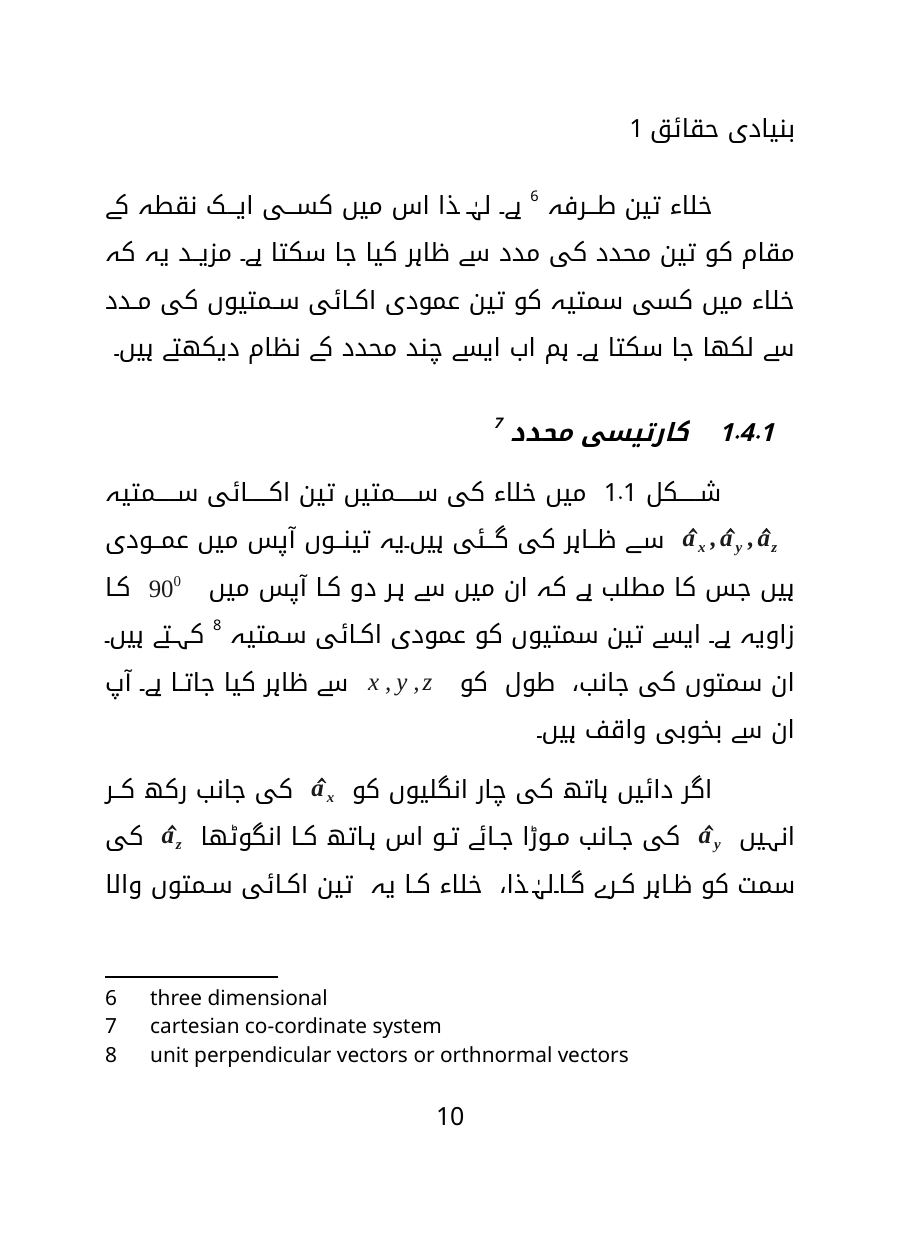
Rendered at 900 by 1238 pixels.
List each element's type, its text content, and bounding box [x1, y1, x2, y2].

text three dimensional [105, 983, 795, 1012]
text اگر دائیں ہاتھ کی چار انگلیوں کوکی جانب رکھ کر انہیںکی جانب موڑا جائے تو اس ہاتھ کا انگوٹھاکی سمت کو ظاہر کرے گا۔لہٰذا، خلاء کا یہ تین اکائی سمتوں والا نظام ایک دائیں ہاتھ کا نظام ہے۔ [105, 766, 795, 908]
text unit perpendicular vectors or orthnormal vectors [105, 1040, 795, 1068]
list cartesian co-cordinate system [105, 1012, 795, 1040]
text شکل 1.1 میں خلاء کی سمتیں تین اکائی سمتیہ سے ظاہر کی گئی ہیں۔یہ تینوں آپس میں عمودی ہیں جس کا مطلب ہے کہ ان میں سے ہر دو کا آپس میں کا زاویہ ہے۔ ایسے تین سمتیوں کو عمودی اکائی سمتیہ کہتے ہیں۔ ان سمتوں کی جانب، طول کو سے ظاہر کیا جاتا ہے۔ آپ ان سے بخوبی واقف ہیں۔ [105, 469, 795, 754]
subtitle کارتیسی محدد [105, 409, 718, 457]
text خلاء تین طرفہ ہے۔ لہٰذا اس میں کسی ایک نقطہ کے مقام کو تین محدد کی مدد سے ظاہر کیا جا سکتا ہے۔ مزید یہ کہ خلاء میں کسی سمتیہ کو تین عمودی اکائی سمتیوں کی مدد سے لکھا جا سکتا ہے۔ ہم اب ایسے چند محدد کے نظام دیکھتے ہیں۔ [105, 182, 795, 372]
